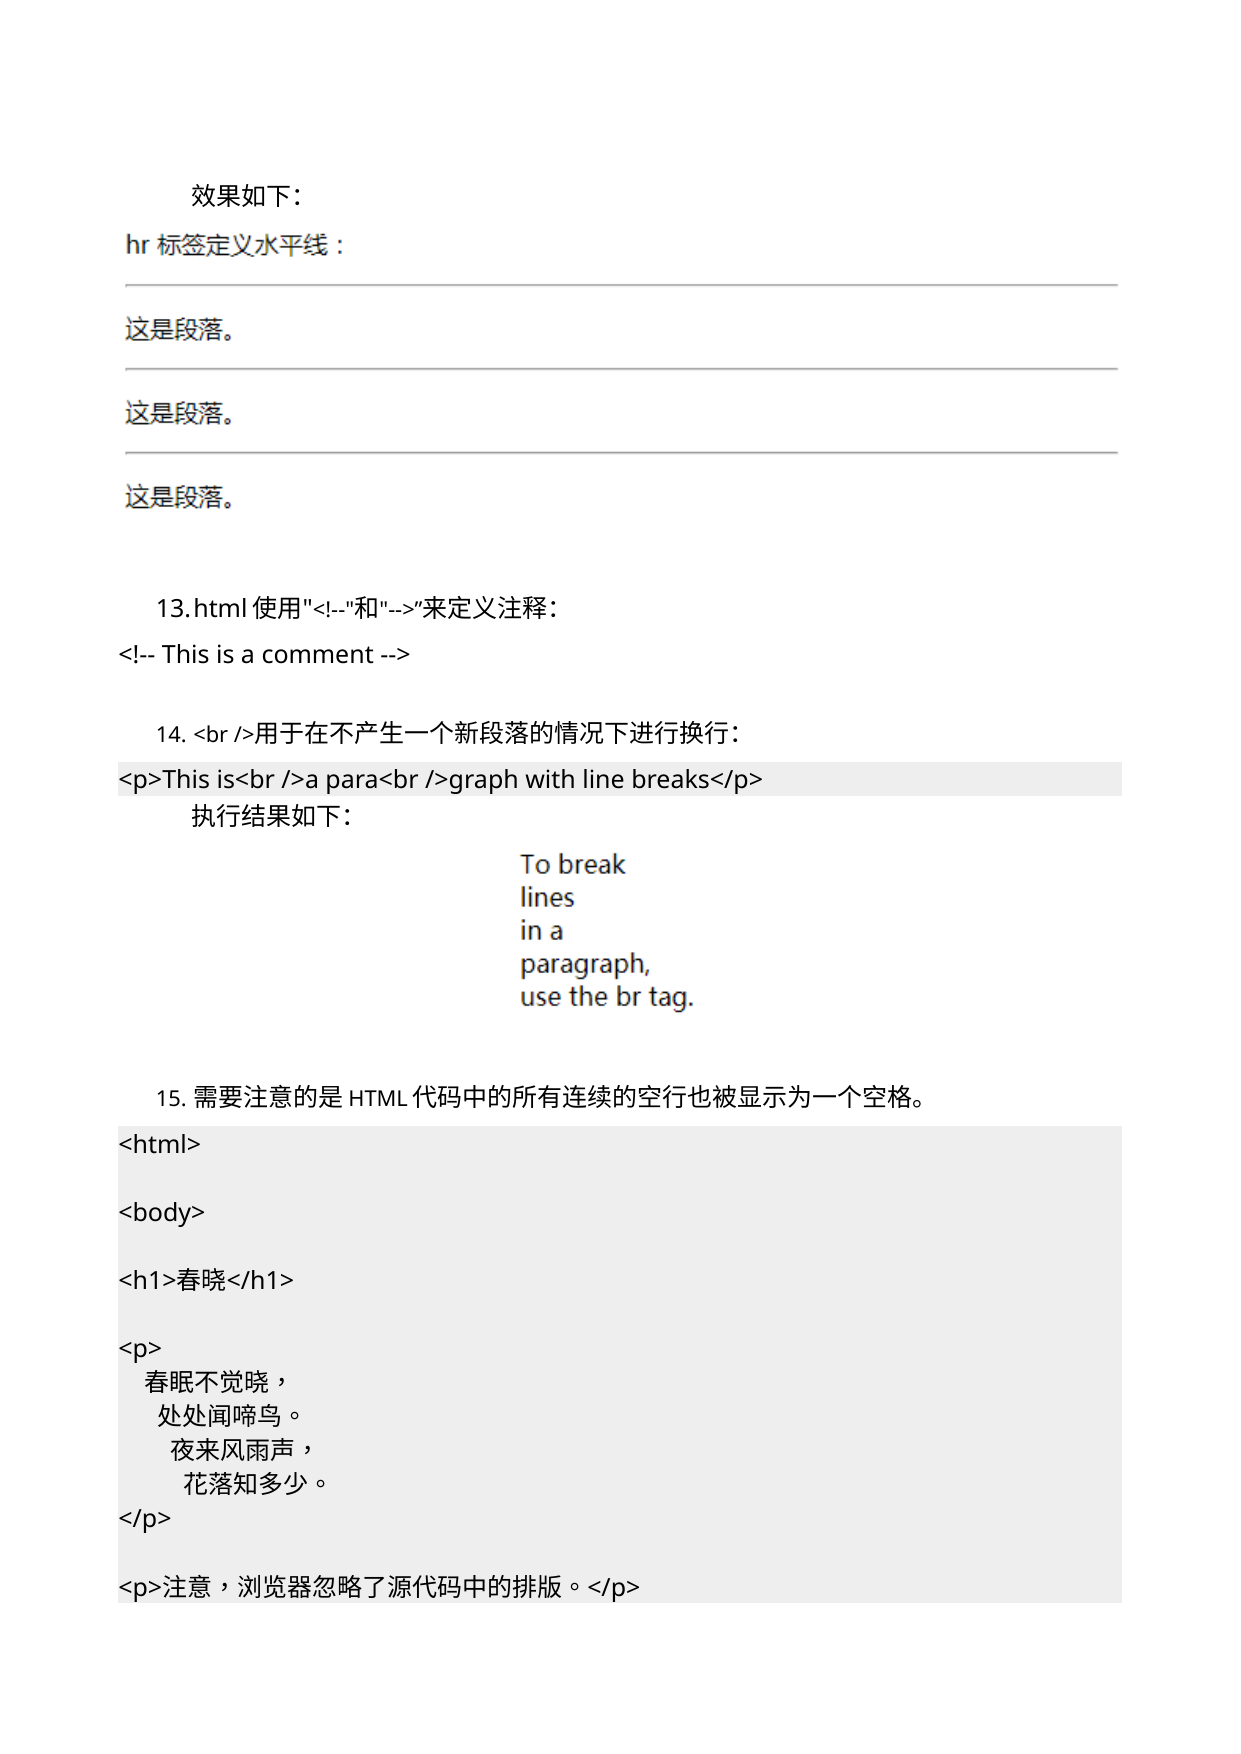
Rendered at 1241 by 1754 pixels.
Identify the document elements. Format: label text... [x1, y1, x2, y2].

table_header <!-- This is a comment --> [118, 637, 1122, 671]
picture [514, 844, 726, 1036]
table_header <html> <body> <h1>春晓</h1> <p> 春眠不觉晓， 处处闻啼鸟。 夜来风雨声， 花落知多少。 </p> <p>注意，浏览器忽略了源代码中的排版。</p> [118, 1126, 1122, 1603]
text 执行结果如下： [118, 796, 1122, 832]
list 需要注意的是HTML代码中的所有连续的空行也被显示为一个空格。 [156, 1078, 1122, 1114]
text 效果如下： [118, 176, 1122, 213]
table_header <p>This is<br />a para<br />graph with line breaks</p> [118, 762, 1122, 796]
list <br />用于在不产生一个新段落的情况下进行换行： [156, 713, 1122, 749]
list html使用"<!--"和"-->”来定义注释： [156, 588, 1122, 624]
picture [118, 225, 1123, 542]
